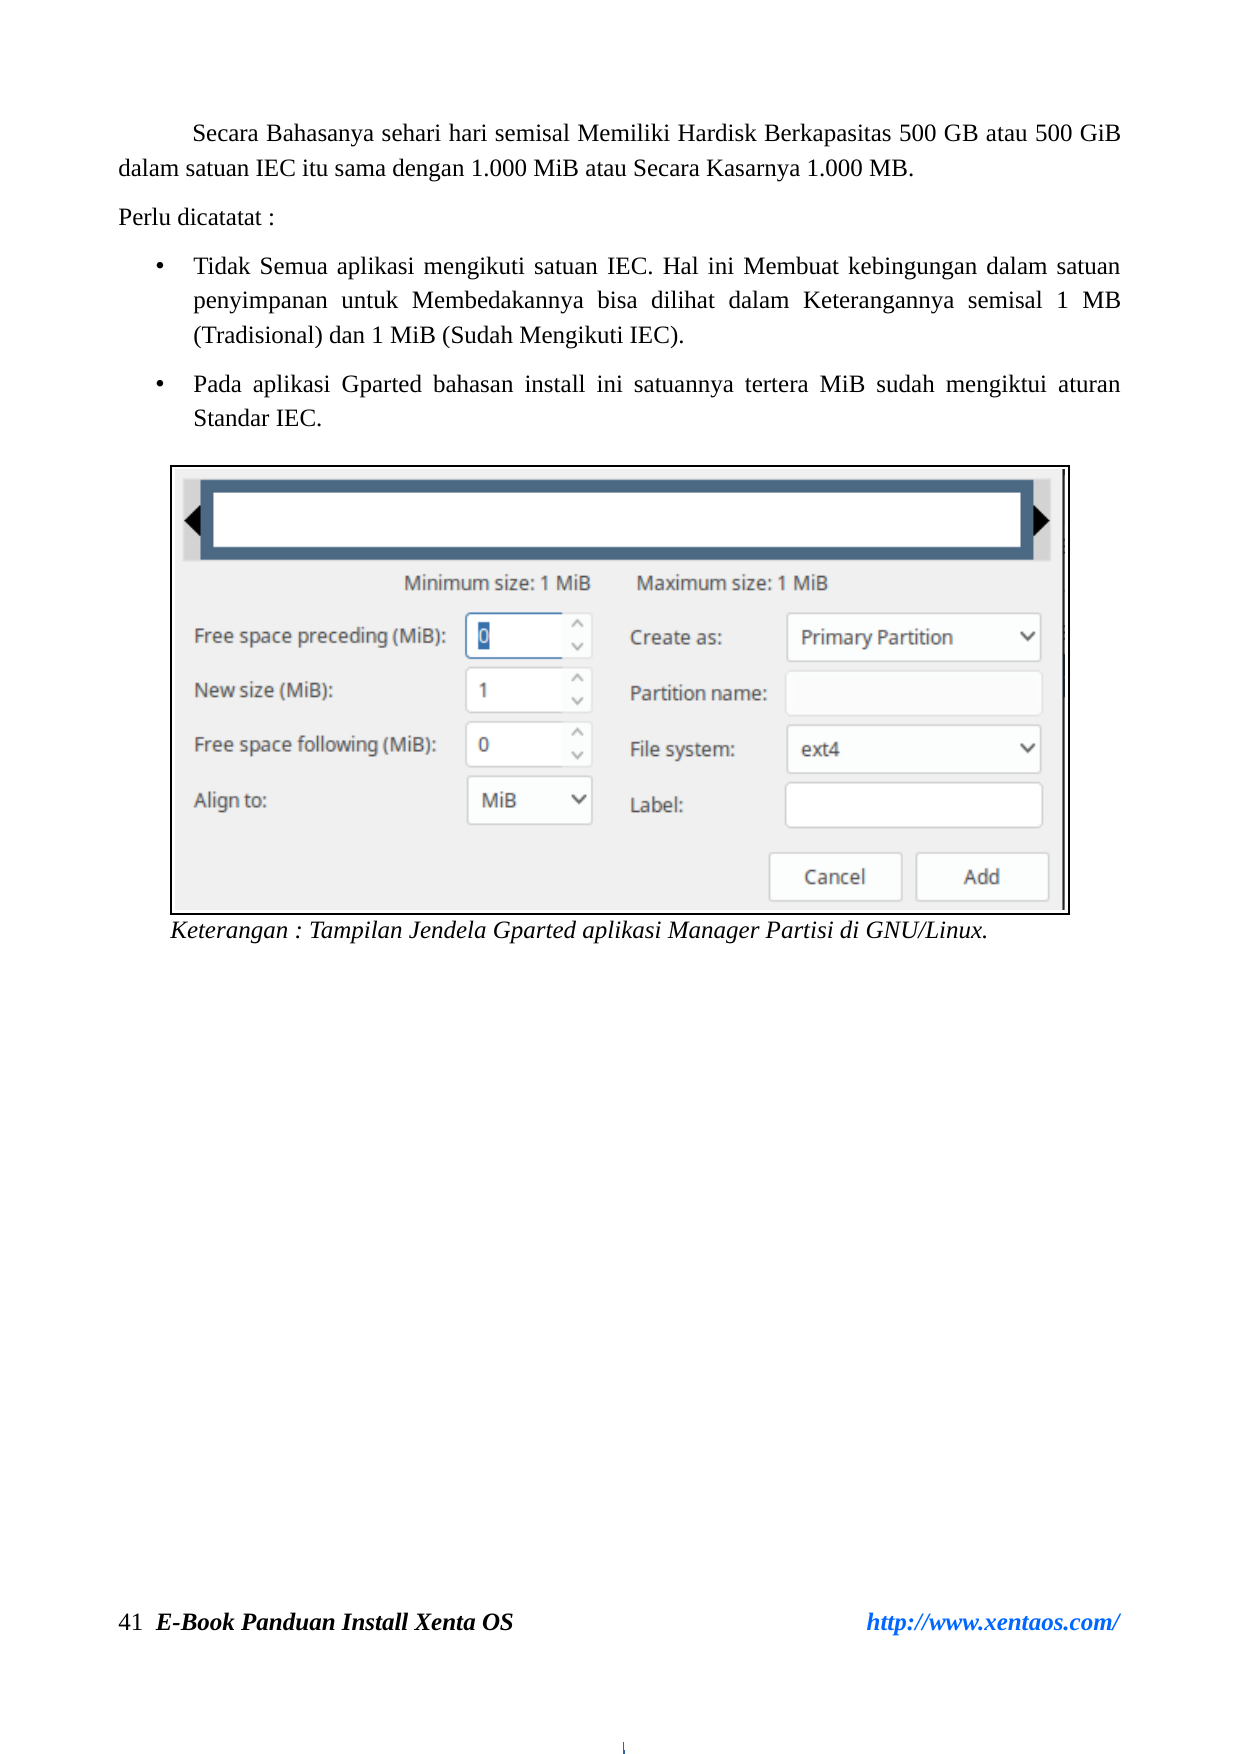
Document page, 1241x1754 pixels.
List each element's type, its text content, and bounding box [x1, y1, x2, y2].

list Tidak Semua aplikasi mengikuti satuan IEC. Hal ini Membuat kebingungan dalam satuan penyimpanan untuk Membedakannya bisa dilihat dalam Keterangannya semisal 1 MB (Tradisional) dan 1 MiB (Sudah Mengikuti IEC). [156, 251, 1122, 348]
text Perlu dicatatat : [118, 202, 1122, 230]
text Secara Bahasanya sehari hari semisal Memiliki Hardisk Berkapasitas 500 GB atau 500 GiB dalam satuan IEC itu sama dengan 1.000 MiB atau Secara Kasarnya 1.000 MB. [118, 118, 1122, 181]
list Pada aplikasi Gparted bahasan install ini satuannya tertera MiB sudah mengiktui aturan Standar IEC. [156, 369, 1122, 432]
picture [175, 469, 1065, 910]
text Keterangan : Tampilan Jendela Gparted aplikasi Manager Partisi di GNU/Linux. [170, 915, 1070, 943]
text [172, 467, 1068, 913]
